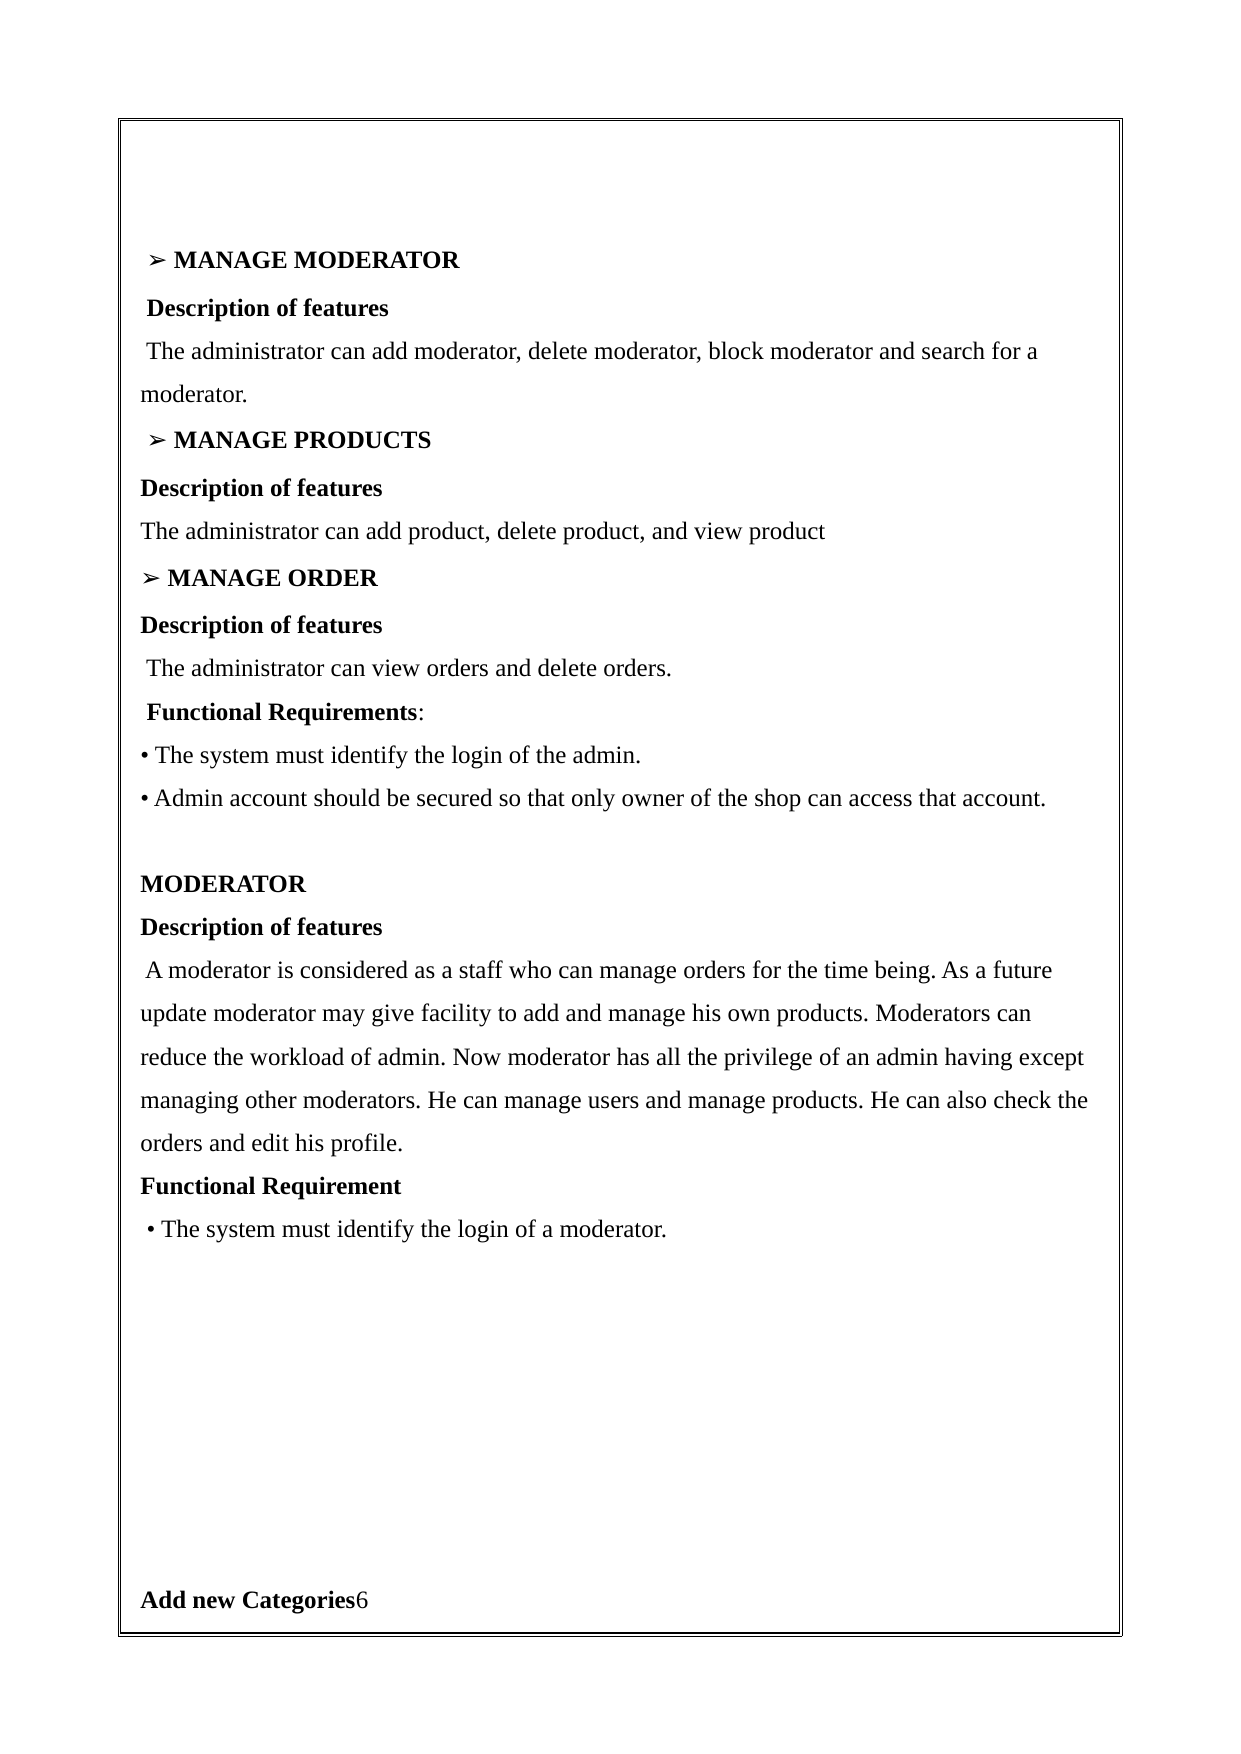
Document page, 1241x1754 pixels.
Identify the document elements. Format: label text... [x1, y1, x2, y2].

text Description of features [140, 473, 1100, 502]
text The administrator can view orders and delete orders. [140, 653, 1100, 682]
text Functional Requirement [140, 1171, 1100, 1200]
text • The system must identify the login of a moderator. [140, 1214, 1100, 1243]
text A moderator is considered as a staff who can manage orders for the time being. As a future update moderator may give facility to add and manage his own products. Moderators can reduce the workload of admin. Now moderator has all the privilege of an admin having except managing other moderators. He can manage users and manage products. He can also check the orders and edit his profile. [140, 955, 1100, 1157]
text ➢ MANAGE PRODUCTS [140, 422, 1100, 456]
text The administrator can add product, delete product, and view product [140, 516, 1100, 545]
text MODERATOR [140, 869, 1100, 898]
text Description of features [140, 912, 1100, 941]
text • The system must identify the login of the admin. [140, 740, 1100, 768]
text Description of features [140, 293, 1100, 321]
text • Admin account should be secured so that only owner of the shop can access that account. [140, 783, 1100, 812]
text Functional Requirements: [140, 697, 1100, 725]
text ➢ MANAGE MODERATOR [140, 242, 1100, 276]
text Description of features [140, 610, 1100, 639]
text ➢ MANAGE ORDER [140, 559, 1100, 593]
text The administrator can add moderator, delete moderator, block moderator and search for a moderator. [140, 336, 1100, 408]
